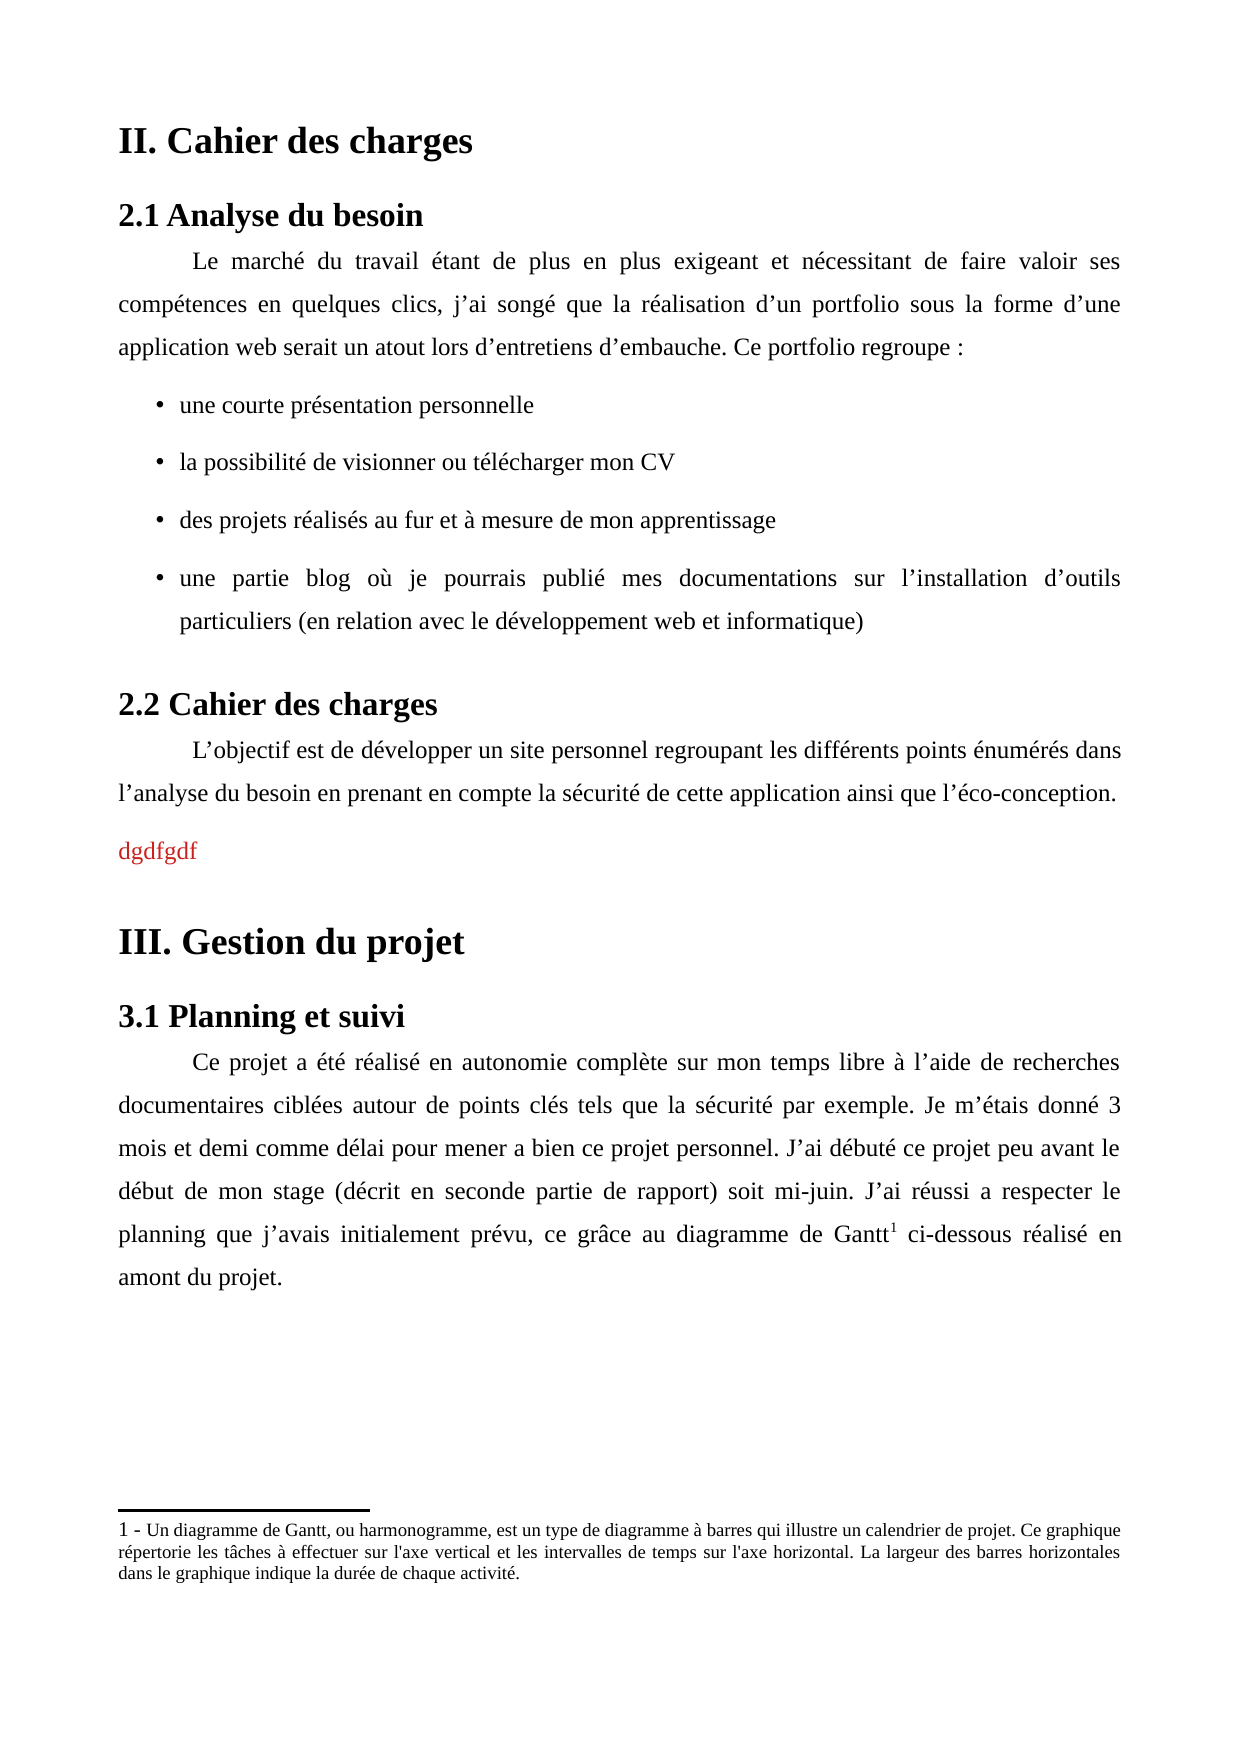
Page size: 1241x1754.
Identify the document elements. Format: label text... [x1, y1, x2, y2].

subtitle III. Gestion du projet [118, 919, 1122, 963]
list des projets réalisés au fur et à mesure de mon apprentissage [156, 505, 1122, 534]
subtitle II. Cahier des charges [118, 118, 1122, 162]
text Le marché du travail étant de plus en plus exigeant et nécessitant de faire valoir ses compétences en quelques clics, j’ai songé que la réalisation d’un portfolio sous la forme d’une application web serait un atout lors d’entretiens d’embauche. Ce portfolio regroupe : [118, 246, 1122, 361]
list une courte présentation personnelle [156, 390, 1122, 418]
subtitle 2.1 Analyse du besoin [118, 195, 1122, 233]
list la possibilité de visionner ou télécharger mon CV [156, 447, 1122, 476]
list une partie blog où je pourrais publié mes documentations sur l’installation d’outils particuliers (en relation avec le développement web et informatique) [156, 563, 1122, 635]
subtitle 3.1 Planning et suivi [118, 996, 1122, 1034]
text dgdfgdf [118, 836, 1122, 865]
subtitle 2.2 Cahier des charges [118, 684, 1122, 723]
text Ce projet a été réalisé en autonomie complète sur mon temps libre à l’aide de recherches documentaires ciblées autour de points clés tels que la sécurité par exemple. Je m’étais donné 3 mois et demi comme délai pour mener a bien ce projet personnel. J’ai débuté ce projet peu avant le début de mon stage (décrit en seconde partie de rapport) soit mi-juin. J’ai réussi a respecter le planning que j’avais initialement prévu, ce grâce au diagramme de Gantt ci-dessous réalisé en amont du projet. [118, 1047, 1122, 1291]
text - Un diagramme de Gantt, ou harmonogramme, est un type de diagramme à barres qui illustre un calendrier de projet. Ce graphique répertorie les tâches à effectuer sur l'axe vertical et les intervalles de temps sur l'axe horizontal. La largeur des barres horizontales dans le graphique indique la durée de chaque activité. [118, 1517, 1122, 1584]
text L’objectif est de développer un site personnel regroupant les différents points énumérés dans l’analyse du besoin en prenant en compte la sécurité de cette application ainsi que l’éco-conception. [118, 735, 1122, 807]
